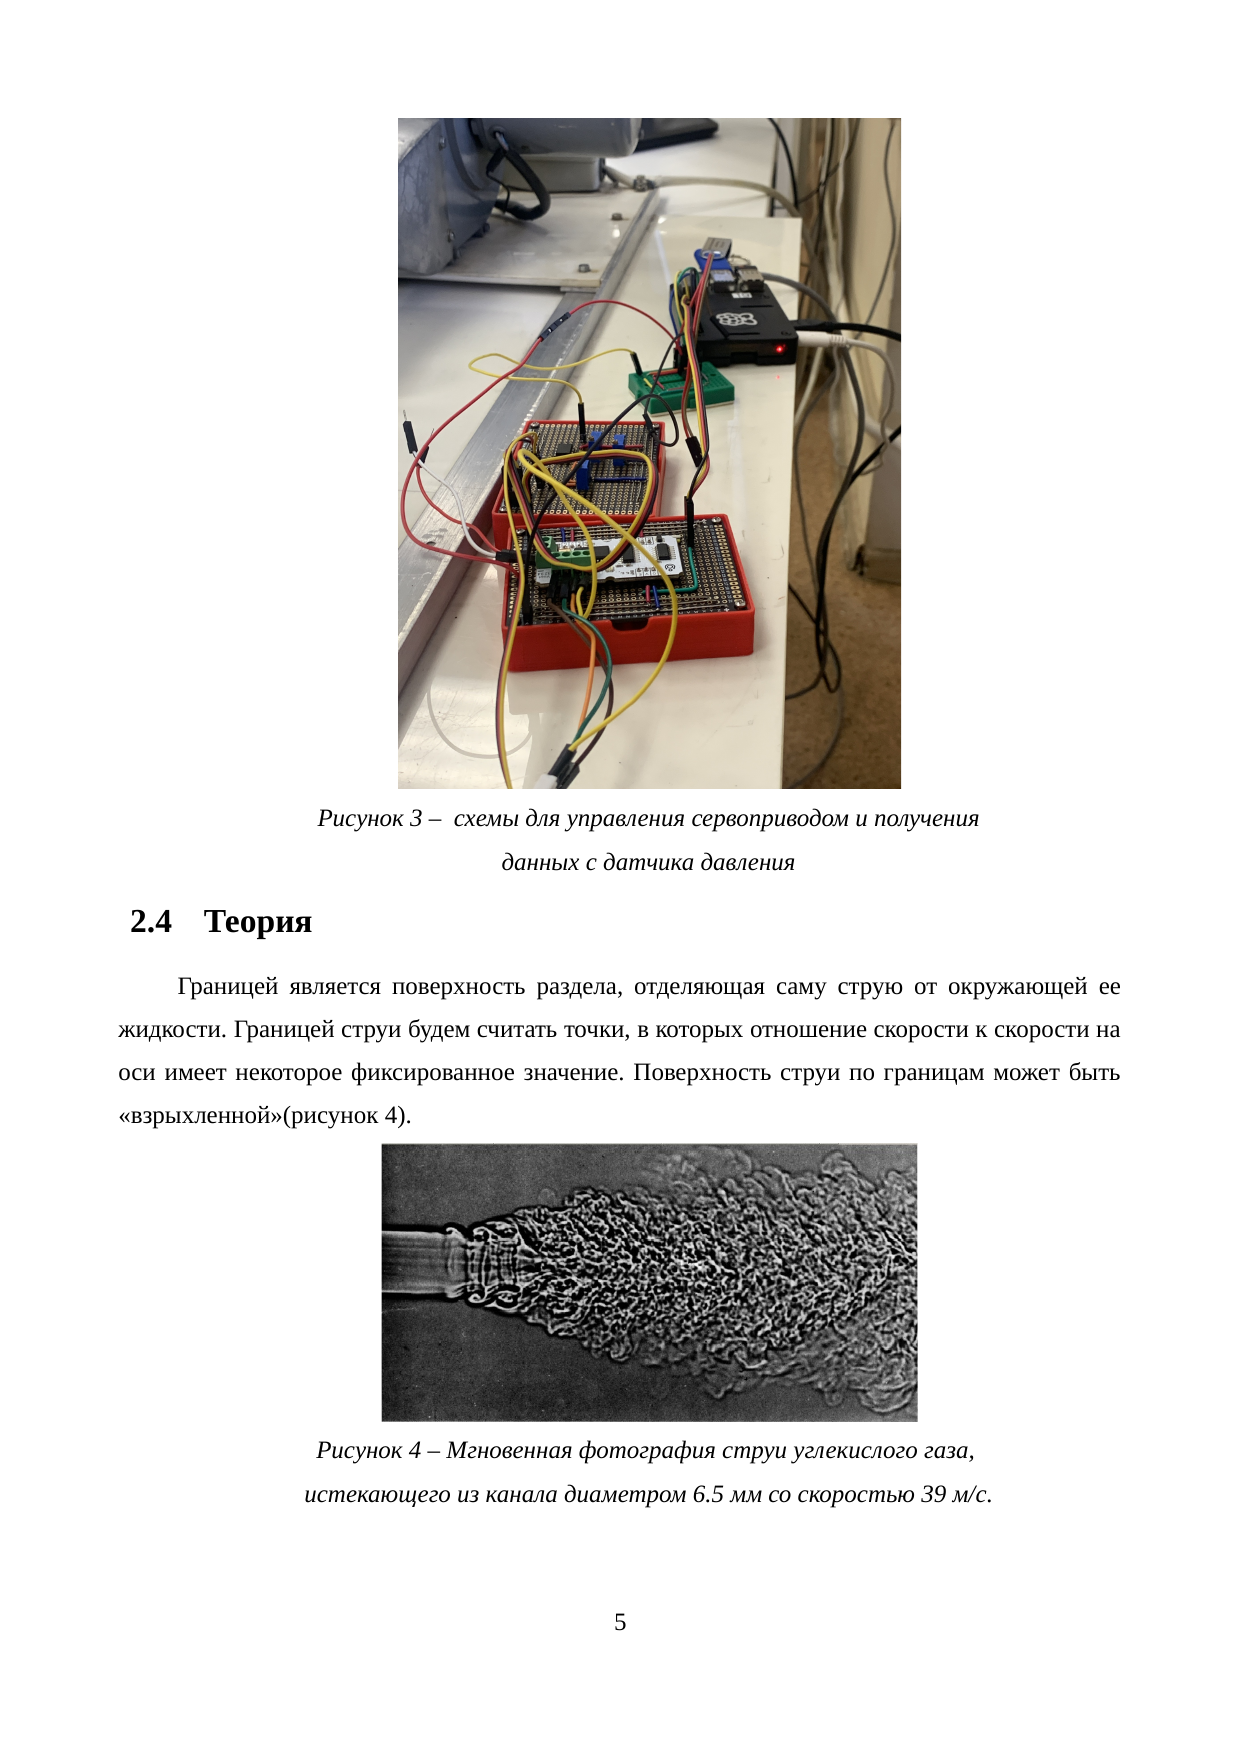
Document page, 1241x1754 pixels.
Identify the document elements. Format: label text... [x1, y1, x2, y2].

picture [381, 1143, 918, 1422]
subtitle Теория [130, 901, 1122, 940]
text данных с датчика давления [118, 847, 1122, 875]
text Рисунок 3 – схемы для управления сервоприводом и получения [118, 803, 1122, 832]
text Рисунок 4 – Мгновенная фотография струи углекислого газа, [118, 1436, 1122, 1464]
picture [398, 118, 902, 789]
text Границей является поверхность раздела, отделяющая саму струю от окружающей ее жидкости. Границей струи будем считать точки, в которых отношение скорости к скорости на оси имеет некоторое фиксированное значение. Поверхность струи по границам может быть «взрыхленной»(рисунок Рисунок 4). [118, 971, 1122, 1129]
text истекающего из канала диаметром 6.5 мм со скоростью 39 м/c. [118, 1479, 1122, 1507]
